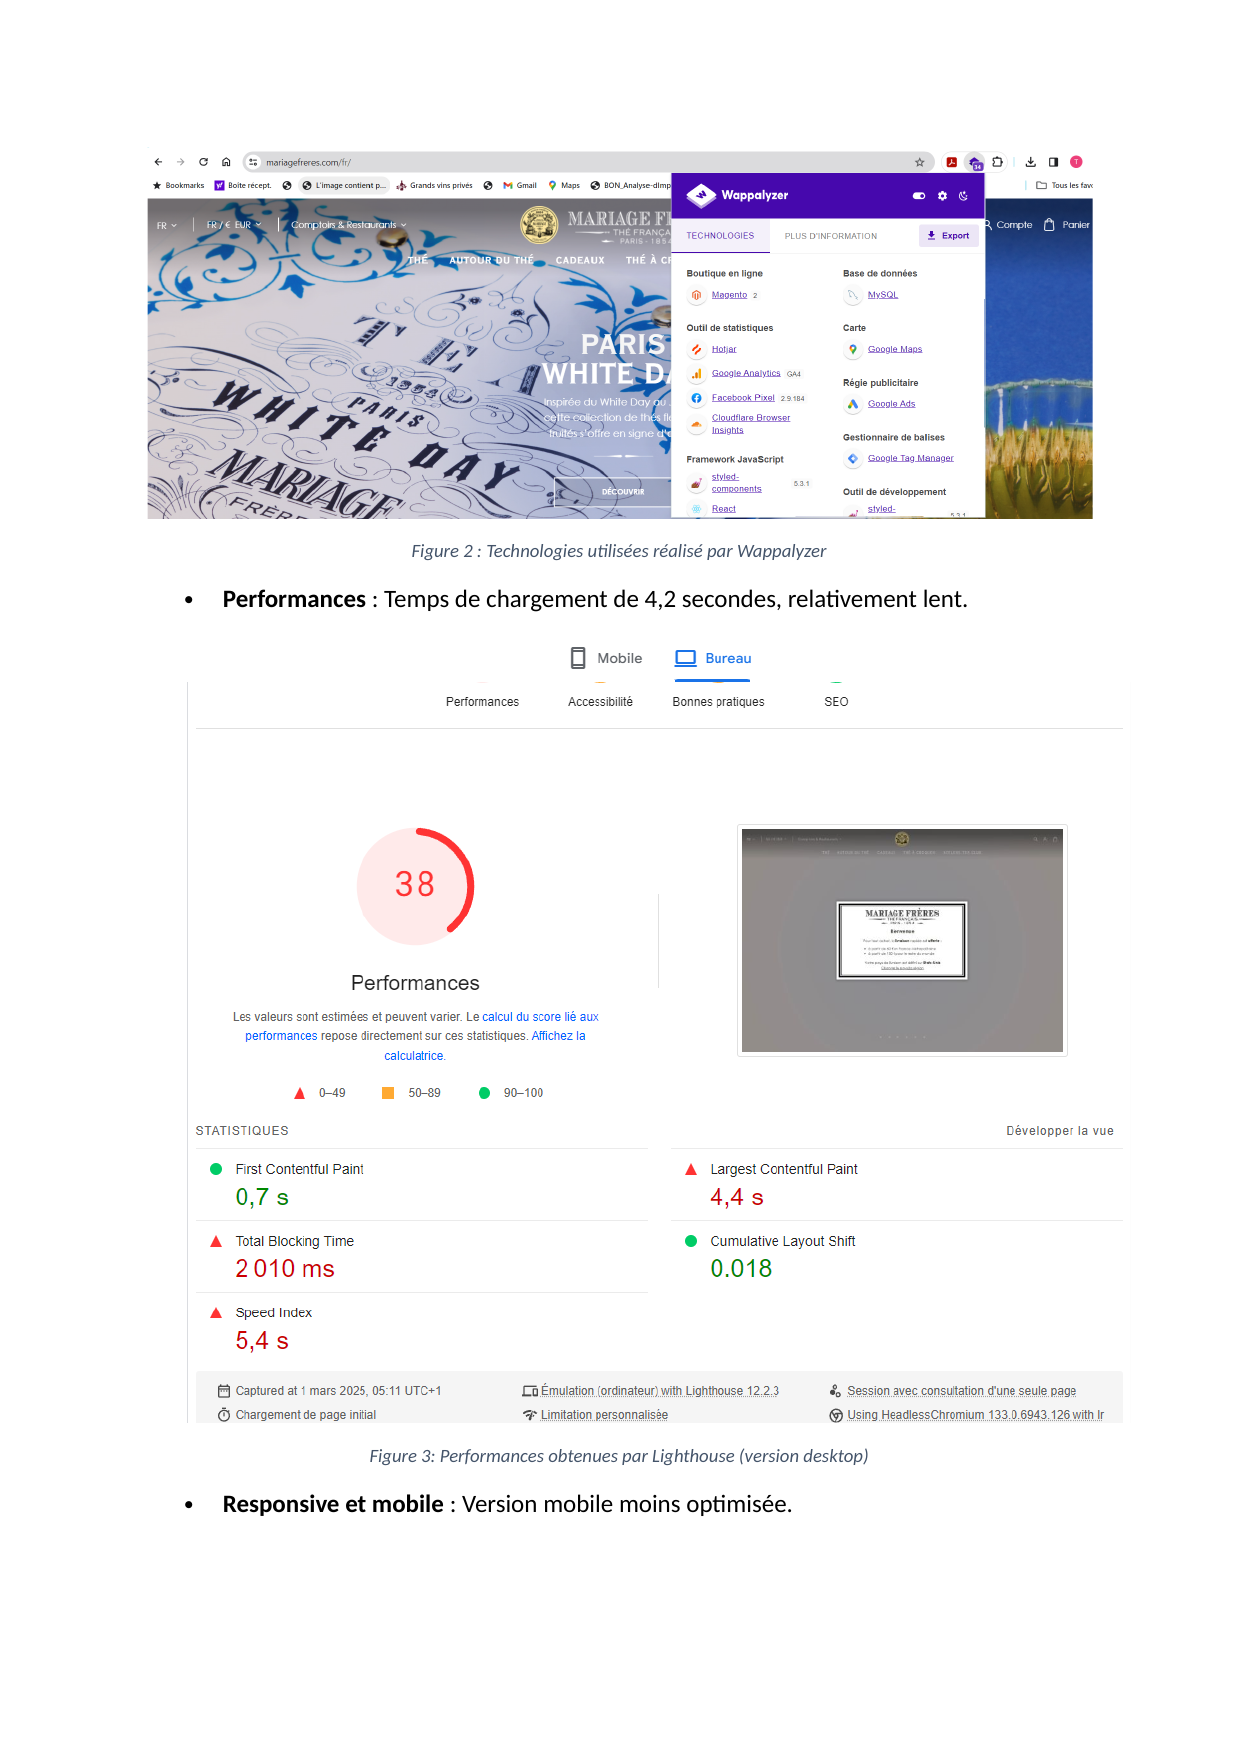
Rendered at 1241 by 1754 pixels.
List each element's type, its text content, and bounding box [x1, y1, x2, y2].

list Responsive et mobile : Version mobile moins optimisée. [185, 1488, 1093, 1518]
text Figure 2 : Technologies utilisées réalisé par Wappalyzer [148, 540, 1093, 563]
text Figure 3: Performances obtenues par Lighthouse (version desktop) [148, 1444, 1093, 1467]
list Performances : Temps de chargement de 4,2 secondes, relativement lent. [185, 583, 1093, 614]
